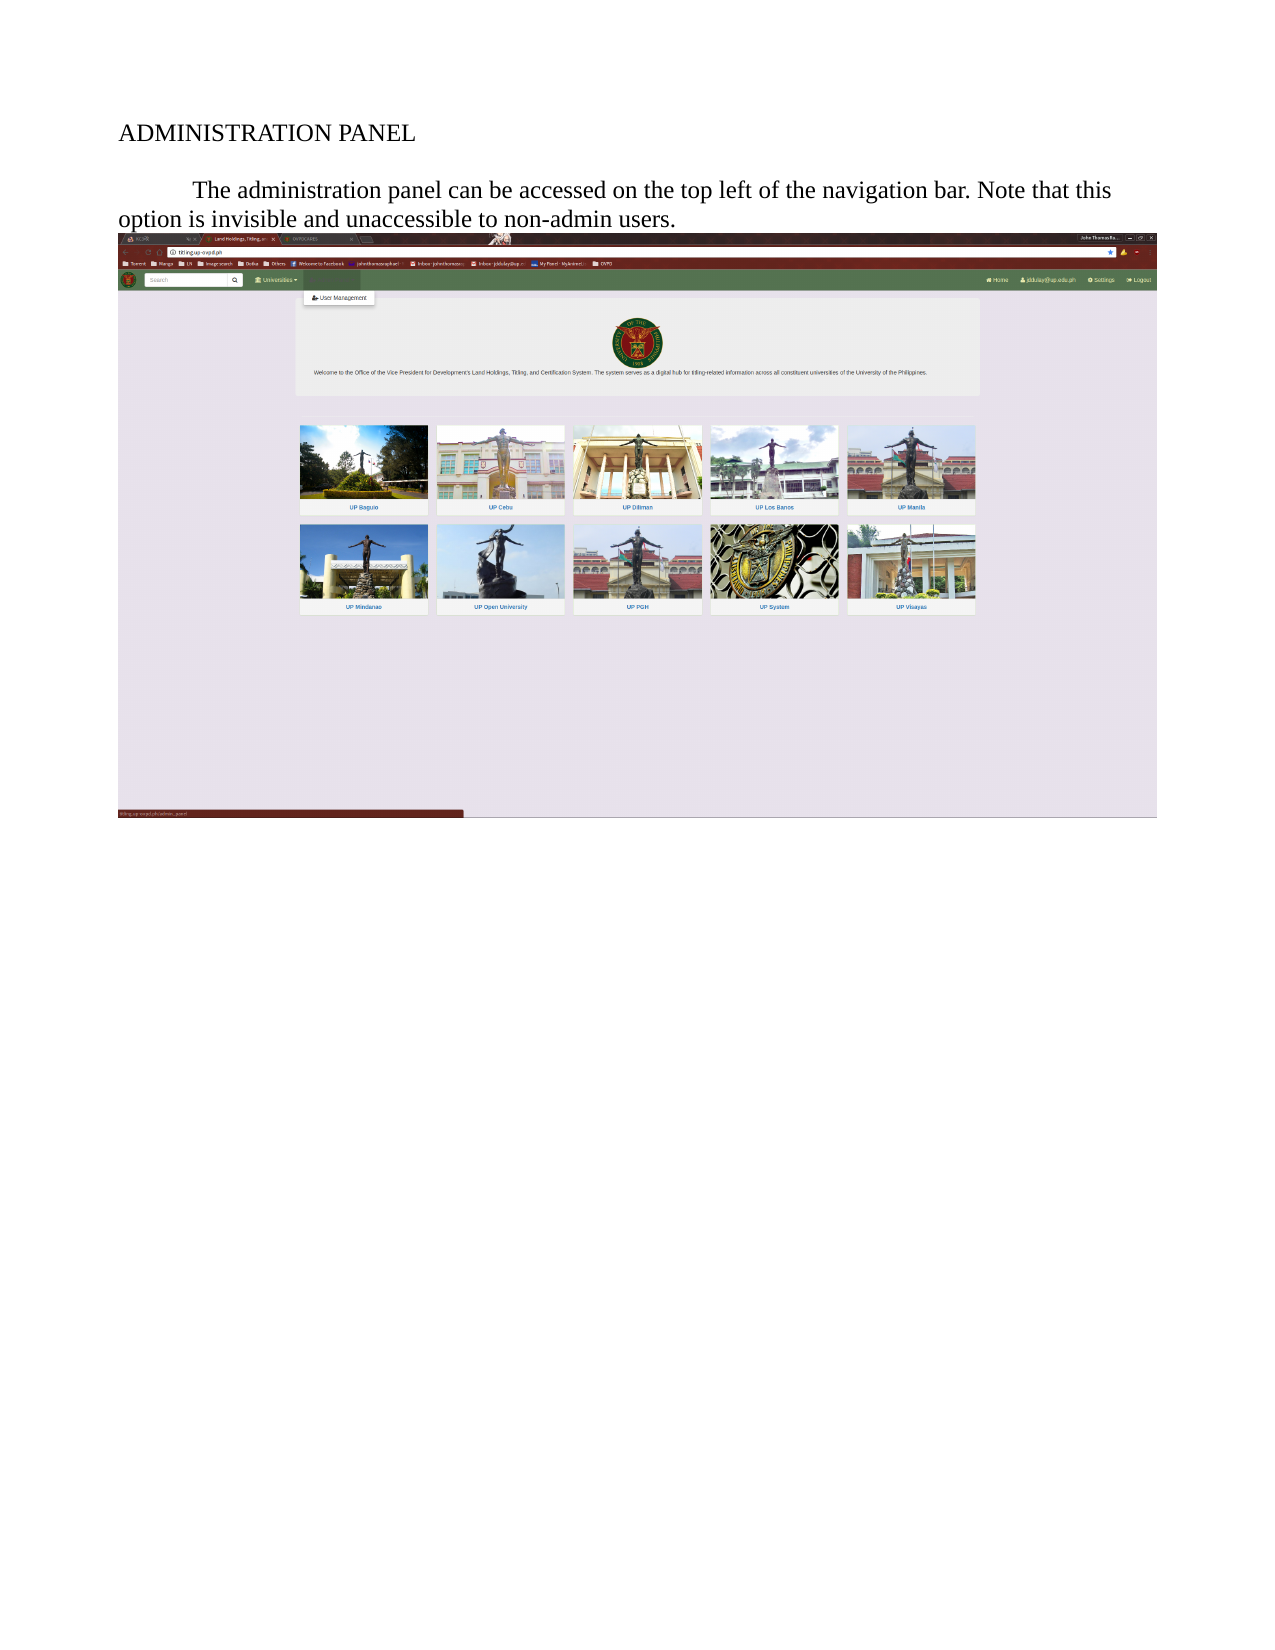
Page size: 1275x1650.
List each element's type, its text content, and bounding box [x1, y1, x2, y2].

text The administration panel can be accessed on the top left of the navigation bar. Note that this option is invisible and unaccessible to non-admin users. [118, 176, 1157, 233]
picture [118, 233, 1157, 818]
text ADMINISTRATION PANEL [118, 118, 1157, 147]
